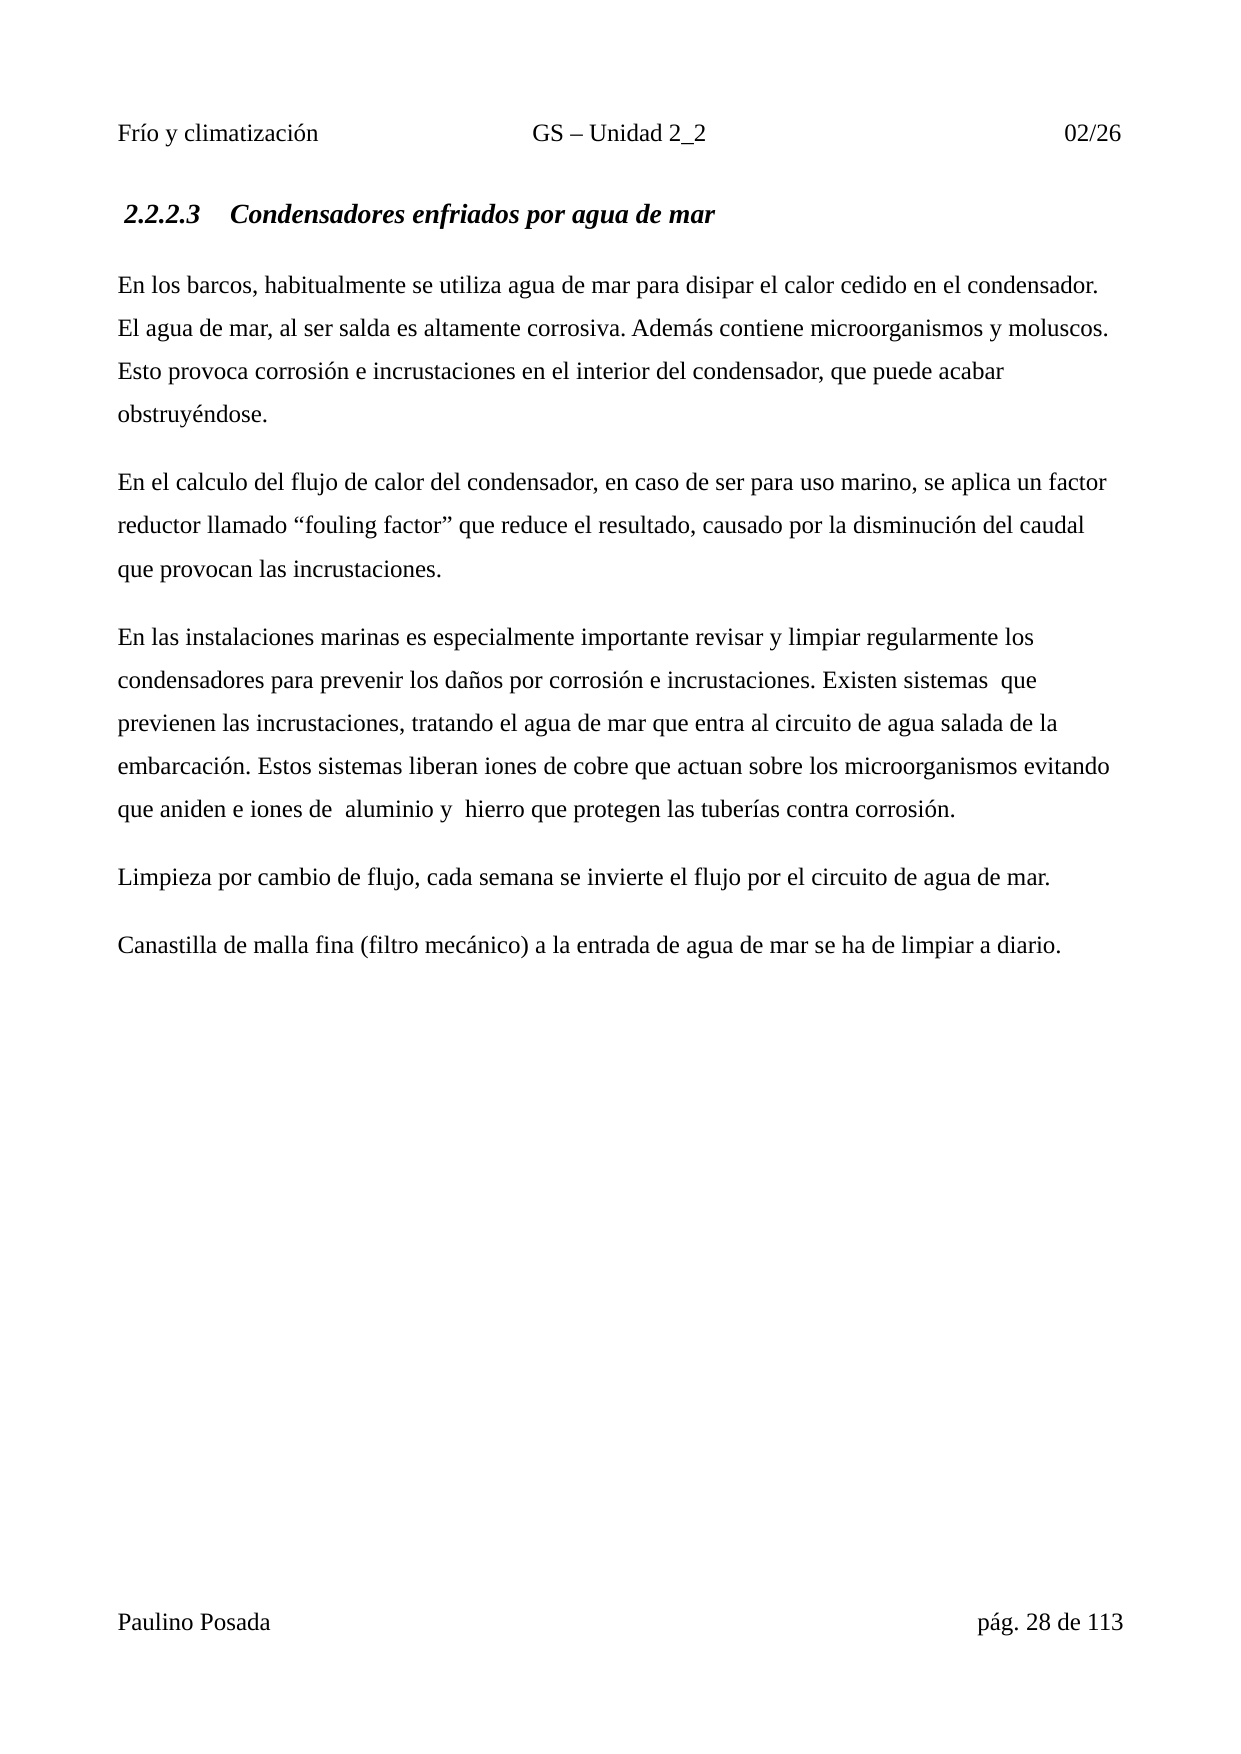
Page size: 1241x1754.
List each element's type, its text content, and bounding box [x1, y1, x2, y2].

text En los barcos, habitualmente se utiliza agua de mar para disipar el calor cedido en el condensador. El agua de mar, al ser salda es altamente corrosiva. Además contiene microorganismos y moluscos. Esto provoca corrosión e incrustaciones en el interior del condensador, que puede acabar obstruyéndose. [117, 270, 1123, 428]
text En el calculo del flujo de calor del condensador, en caso de ser para uso marino, se aplica un factor reductor llamado “fouling factor” que reduce el resultado, causado por la disminución del caudal que provocan las incrustaciones. [117, 467, 1123, 582]
text En las instalaciones marinas es especialmente importante revisar y limpiar regularmente los condensadores para prevenir los daños por corrosión e incrustaciones. Existen sistemas que previenen las incrustaciones, tratando el agua de mar que entra al circuito de agua salada de la embarcación. Estos sistemas liberan iones de cobre que actuan sobre los microorganismos evitando que aniden e iones de aluminio y hierro que protegen las tuberías contra corrosión. [117, 622, 1123, 823]
text Canastilla de malla fina (filtro mecánico) a la entrada de agua de mar se ha de limpiar a diario. [117, 931, 1123, 959]
text Limpieza por cambio de flujo, cada semana se invierte el flujo por el circuito de agua de mar. [117, 862, 1123, 891]
subtitle Condensadores enfriados por agua de mar [117, 197, 1123, 229]
